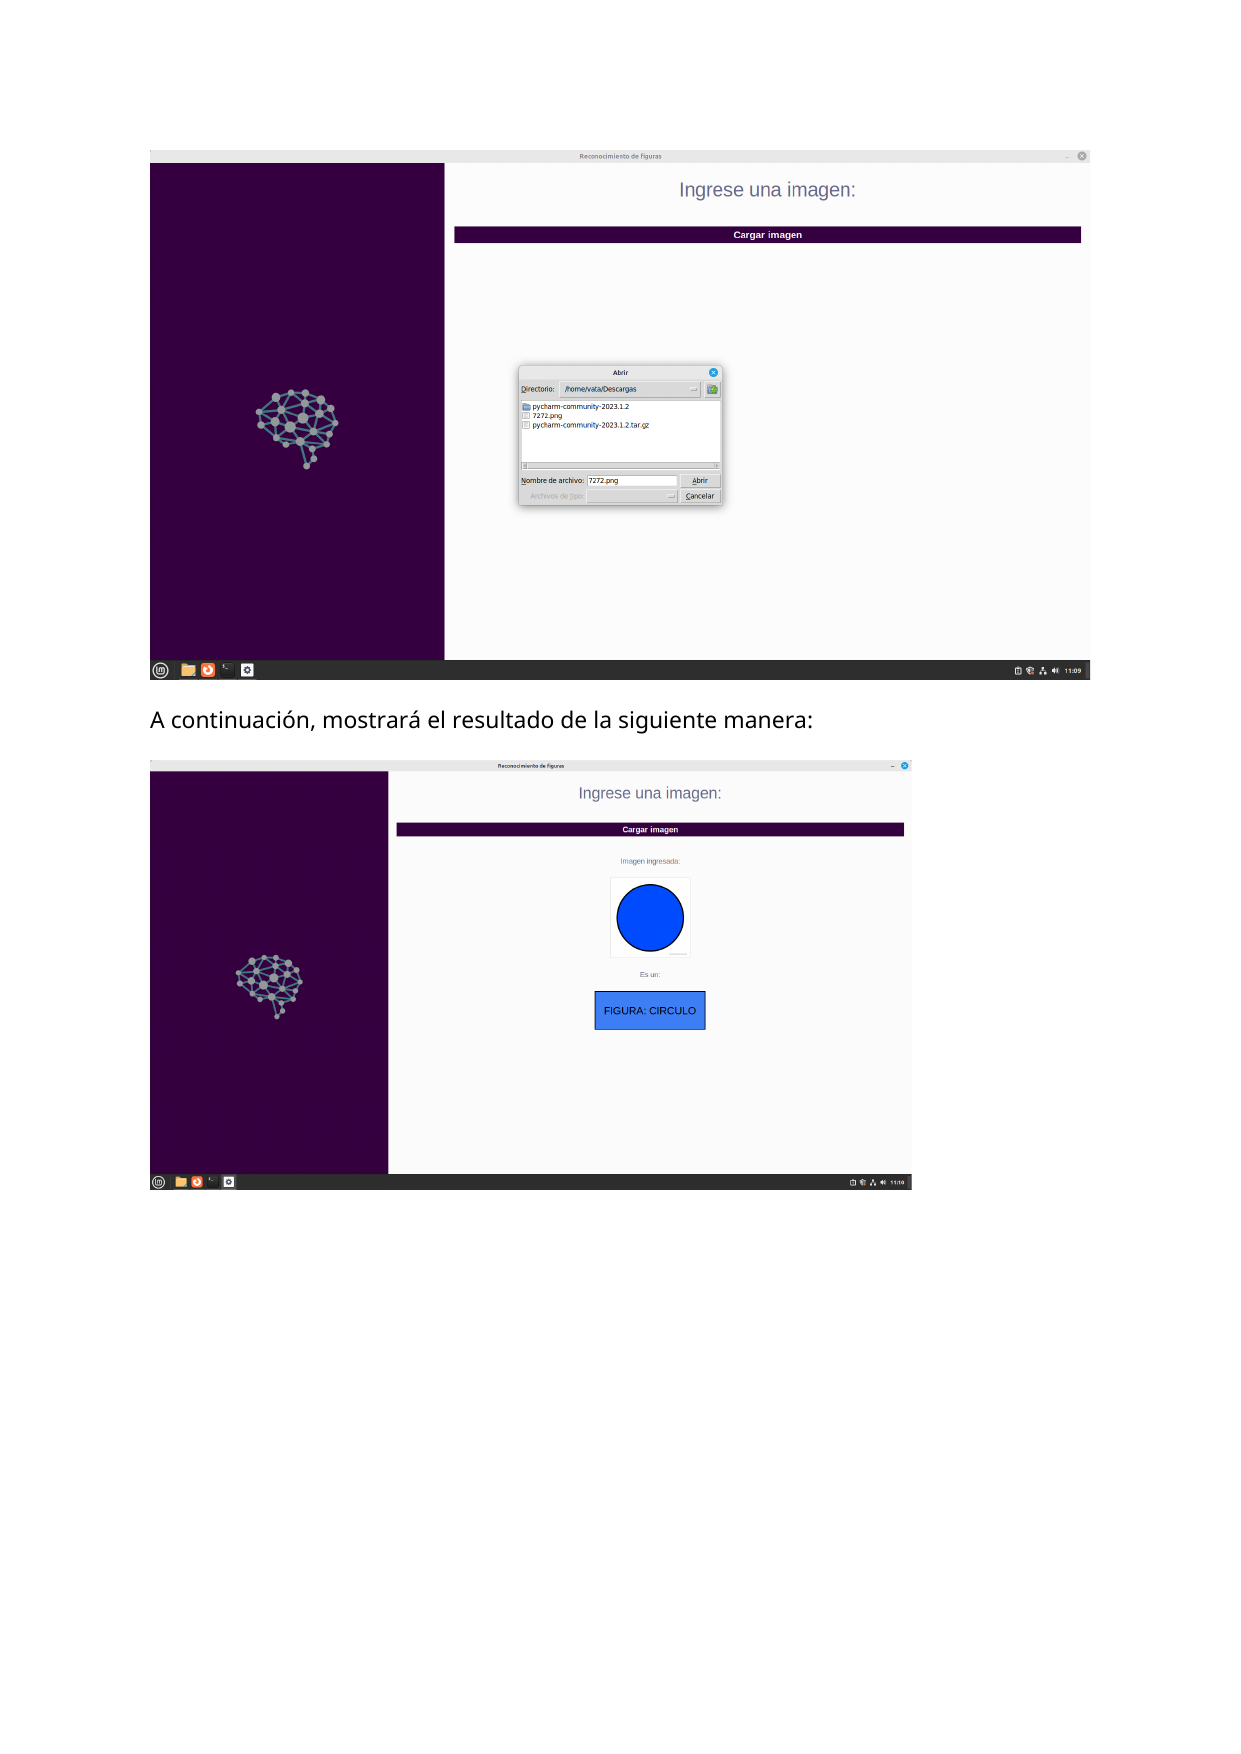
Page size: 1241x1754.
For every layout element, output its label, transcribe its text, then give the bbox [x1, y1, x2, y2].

picture [150, 150, 1091, 680]
text A continuación, mostrará el resultado de la siguiente manera: [150, 704, 1090, 735]
picture [150, 760, 912, 1190]
